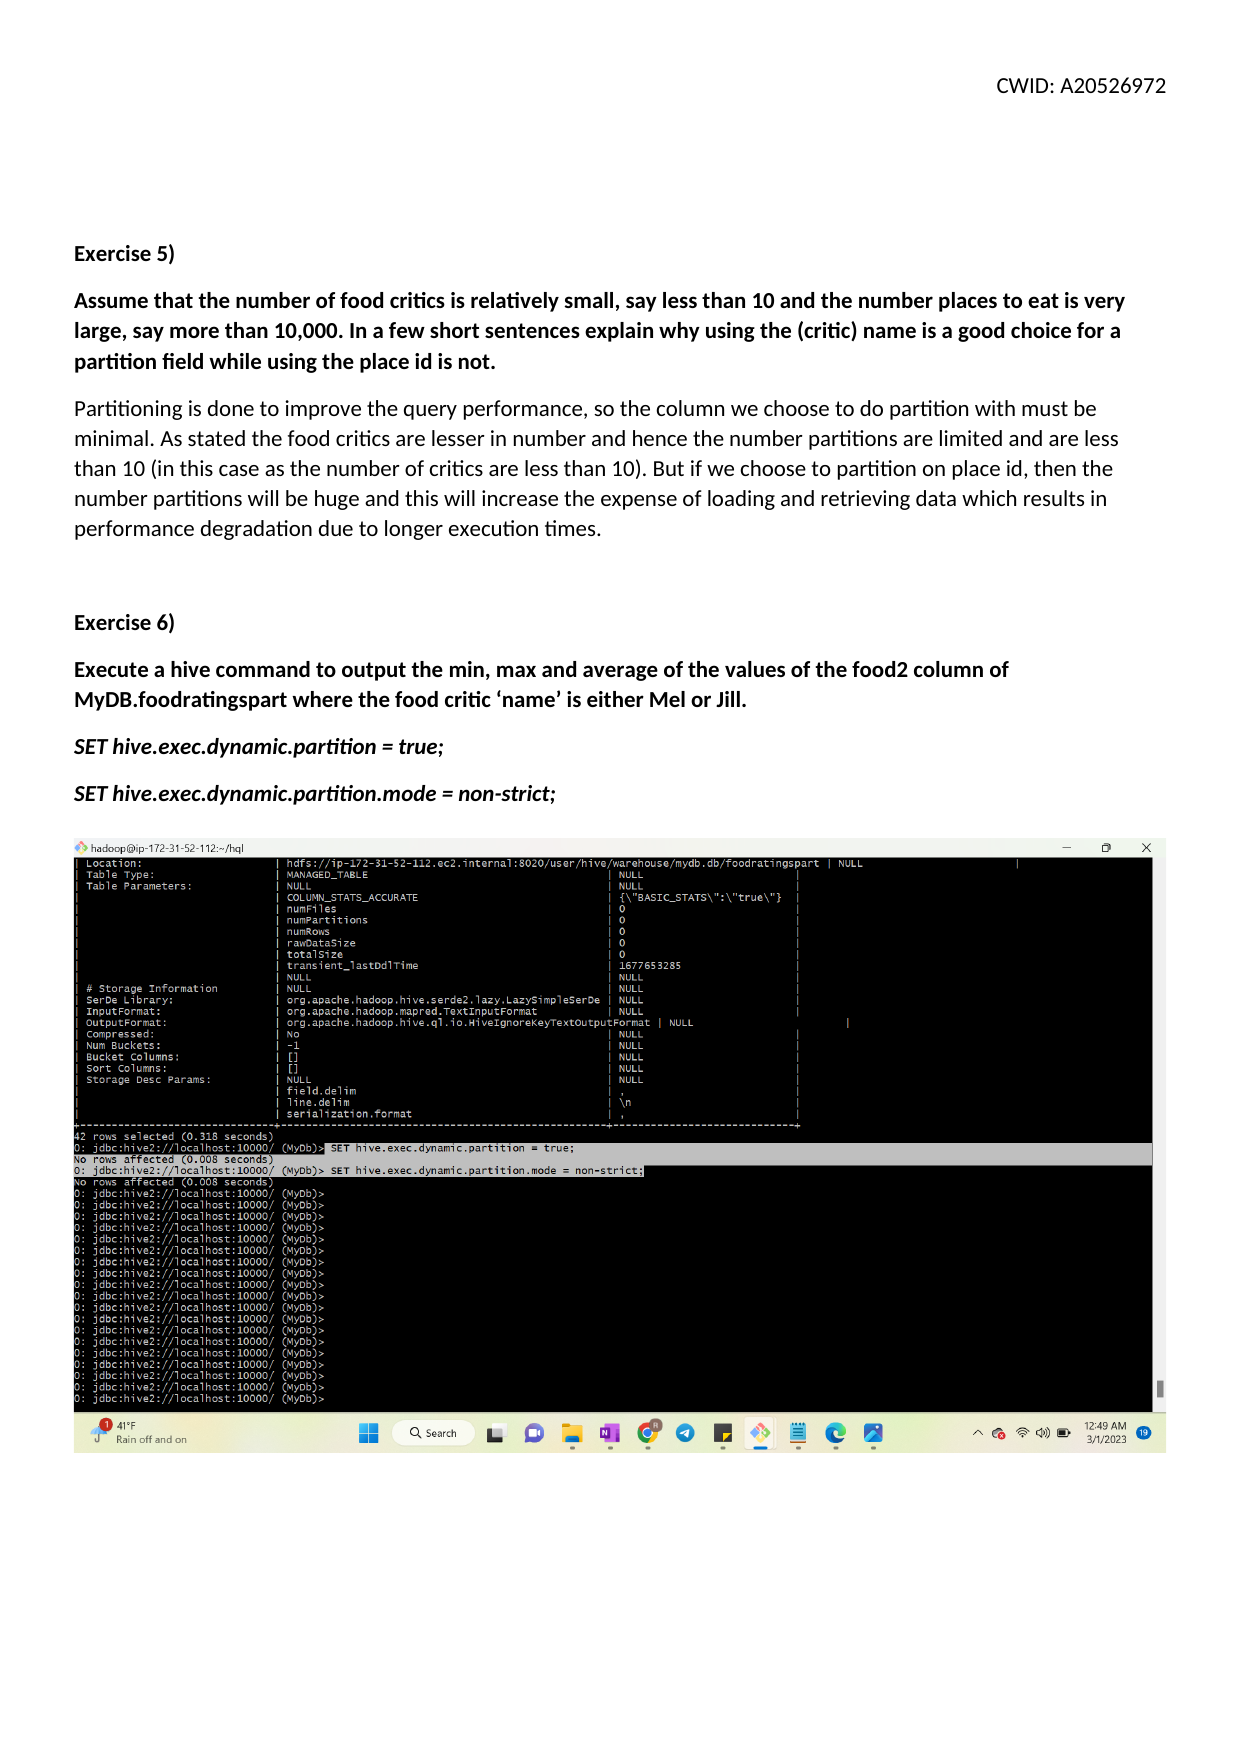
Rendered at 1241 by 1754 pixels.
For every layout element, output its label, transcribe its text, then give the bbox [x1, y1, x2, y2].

text Partitioning is done to improve the query performance, so the column we choose to do partition with must be minimal. As stated the food critics are lesser in number and hence the number partitions are limited and are less than 10 (in this case as the number of critics are less than 10). But if we choose to partition on place id, then the number partitions will be huge and this will increase the expense of loading and retrieving data which results in performance degradation due to longer execution times. [74, 394, 1166, 542]
picture [73, 838, 1167, 1453]
text Execute a hive command to output the min, max and average of the values of the food2 column of MyDB.foodratingspart where the food critic ‘name’ is either Mel or Jill. [74, 655, 1166, 713]
text SET hive.exec.dynamic.partition.mode = non-strict; [74, 779, 1166, 837]
text Assume that the number of food critics is relatively small, say less than 10 and the number places to eat is very large, say more than 10,000. In a few short sentences explain why using the (critic) name is a good choice for a partition field while using the place id is not. [74, 286, 1166, 375]
text SET hive.exec.dynamic.partition = true; [74, 732, 1166, 760]
text Exercise 5) [74, 239, 1166, 267]
text Exercise 6) [74, 608, 1166, 636]
